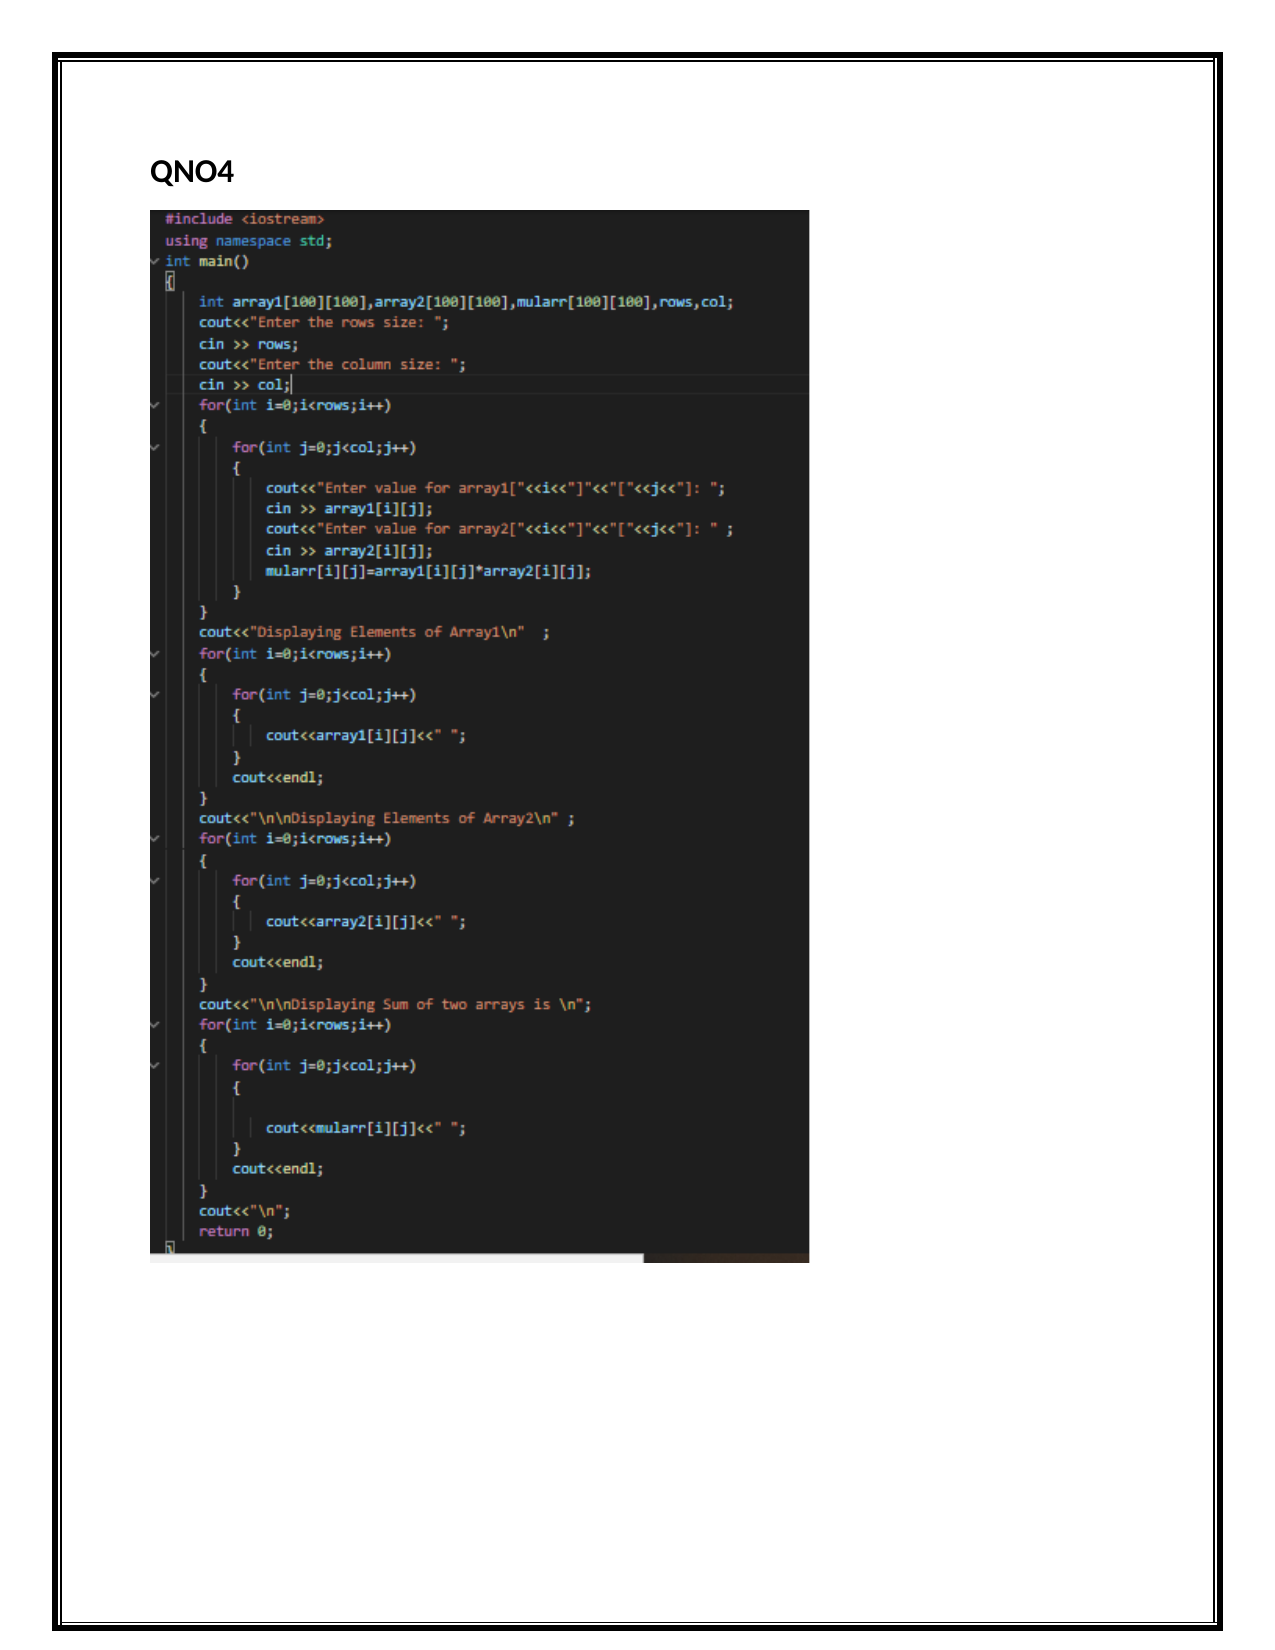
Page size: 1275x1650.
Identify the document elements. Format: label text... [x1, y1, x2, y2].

picture [150, 210, 810, 1263]
text QNO4 [150, 150, 1204, 191]
